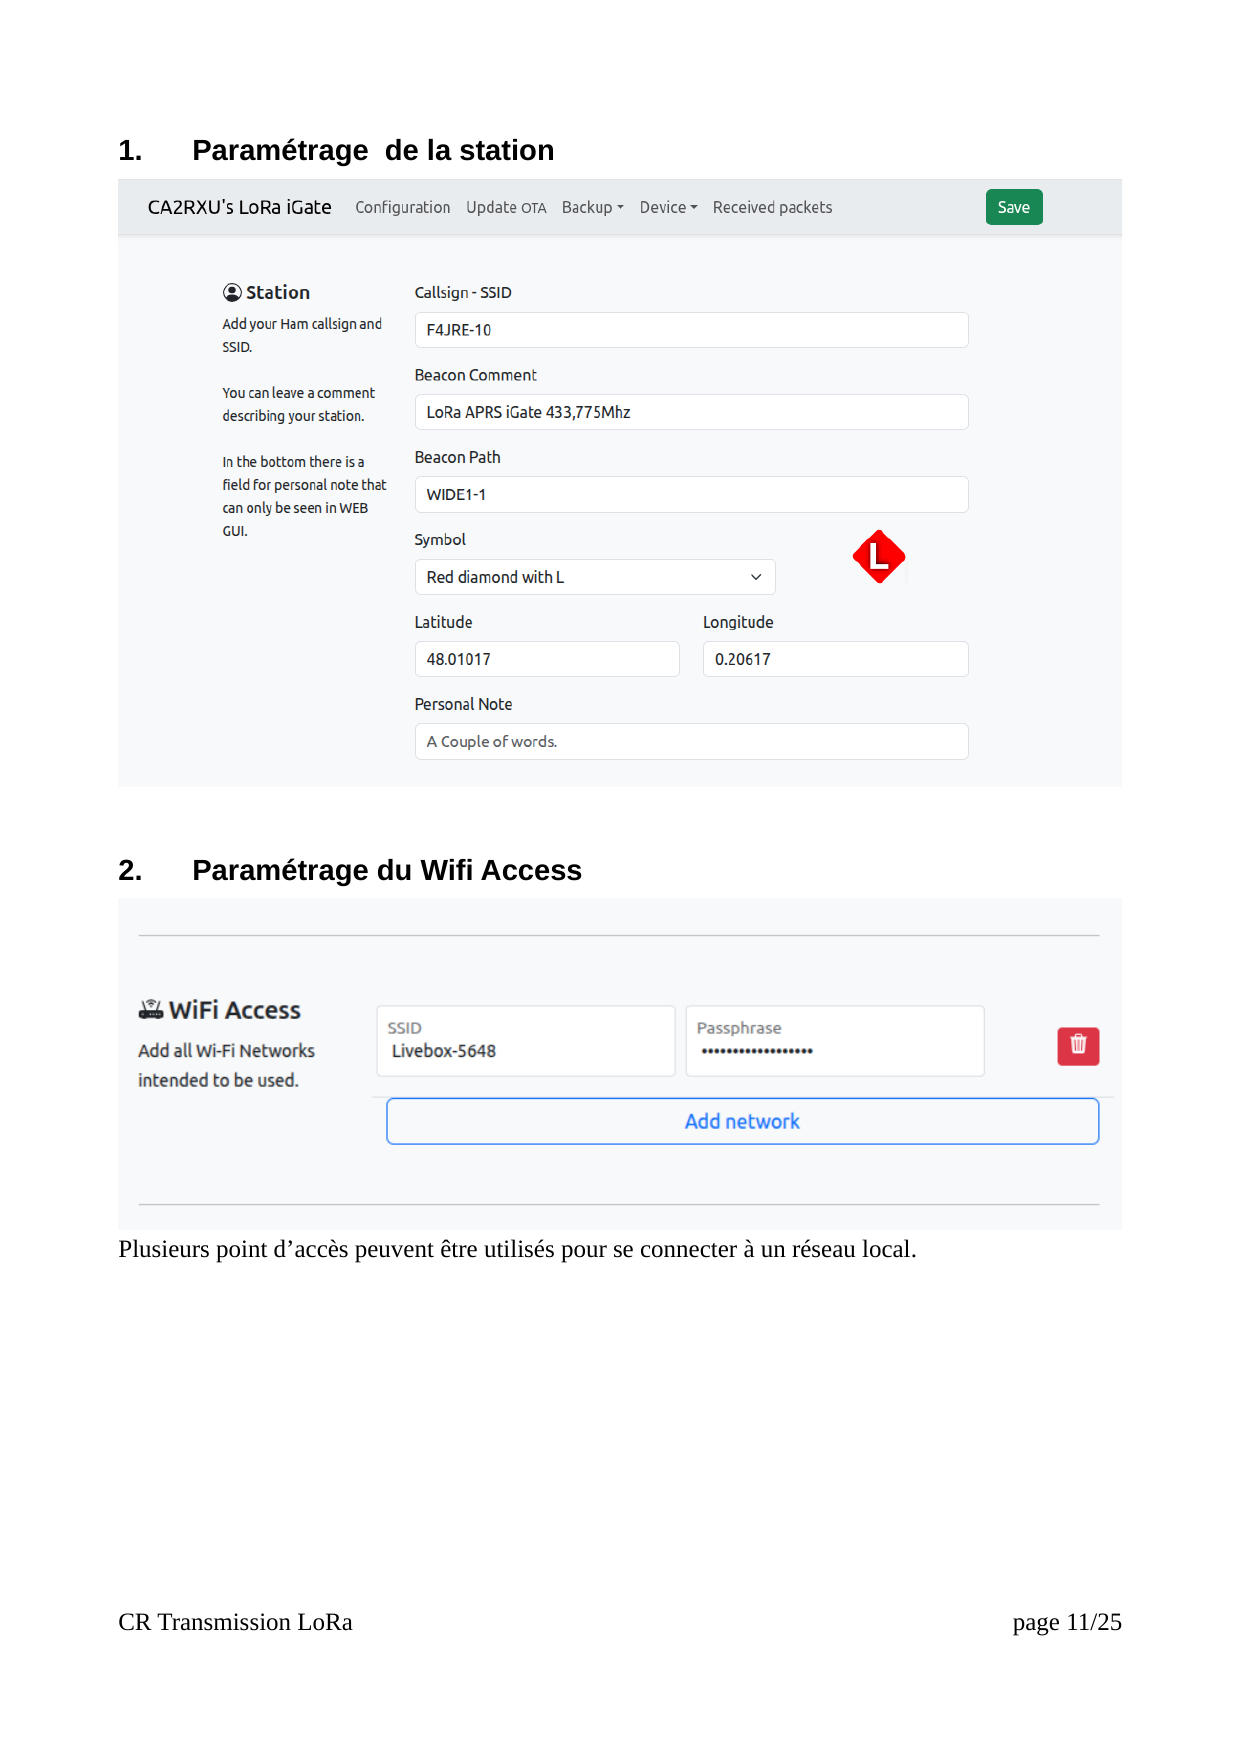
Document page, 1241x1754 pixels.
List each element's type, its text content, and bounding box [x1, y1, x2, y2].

text Plusieurs point d’accès peuvent être utilisés pour se connecter à un réseau local. [118, 1230, 1122, 1263]
subtitle Paramétrage du Wifi Access [118, 853, 1122, 886]
subtitle Paramétrage de la station [118, 133, 1122, 166]
picture [118, 178, 1123, 787]
picture [118, 898, 1123, 1230]
